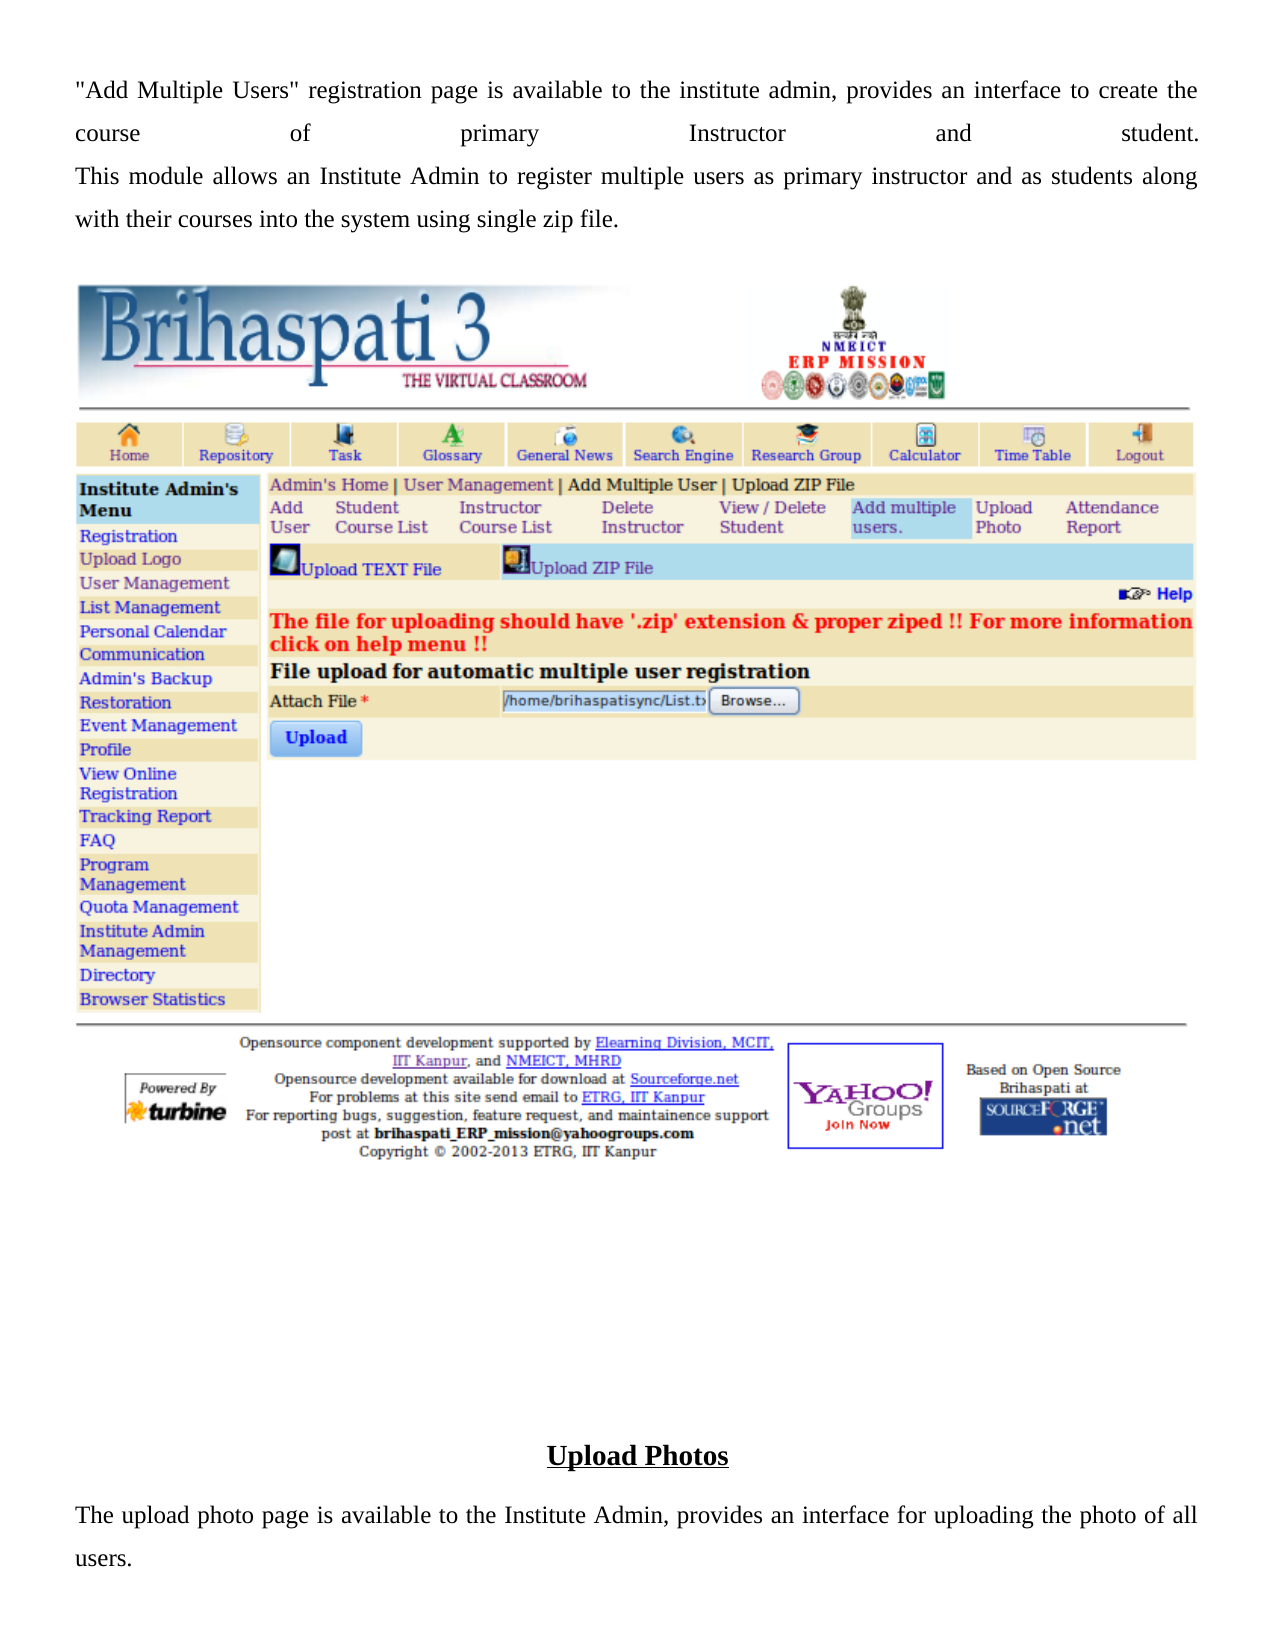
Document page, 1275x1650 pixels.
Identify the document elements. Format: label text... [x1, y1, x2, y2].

text "Add Multiple Users" registration page is available to the institute admin, provides an interface to create the course of primary Instructor and student. This module allows an Institute Admin to register multiple users as primary instructor and as students along with their courses into the system using single zip file. [75, 75, 1200, 233]
text The upload photo page is available to the Institute Admin, provides an interface for uploading the photo of all users. [75, 1500, 1200, 1572]
picture [75, 276, 1200, 1187]
text Upload Photos [75, 1438, 1200, 1471]
